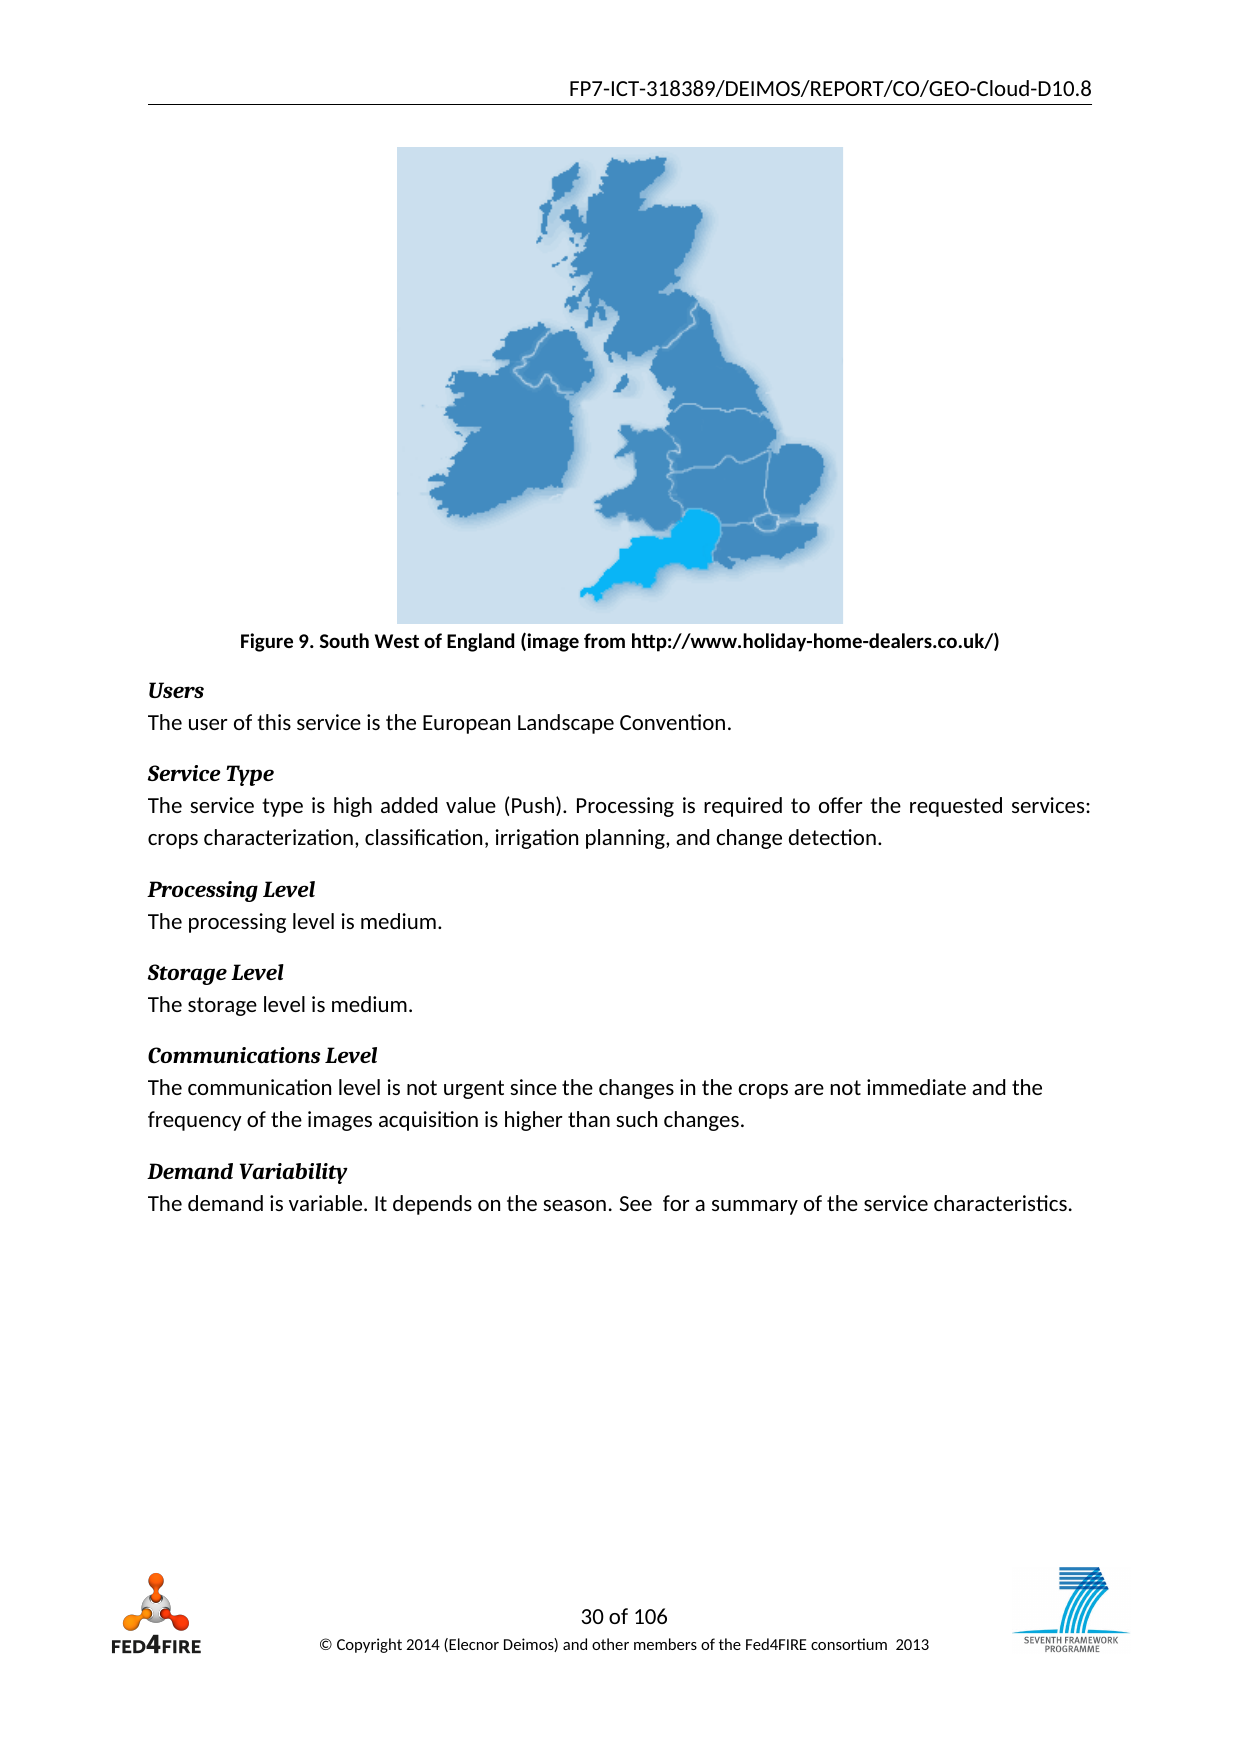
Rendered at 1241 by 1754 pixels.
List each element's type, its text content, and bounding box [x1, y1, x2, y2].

subtitle Users [148, 678, 1092, 704]
text Figure 9. South West of England (image from http://www.holiday-home-dealers.co.uk/) [148, 628, 1092, 653]
subtitle Processing Level [148, 877, 1092, 903]
text The storage level is medium. [148, 990, 1092, 1018]
subtitle Storage Level [148, 960, 1092, 986]
subtitle Demand Variability [148, 1158, 1092, 1185]
text The processing level is medium. [148, 907, 1092, 935]
text The user of this service is the European Landscape Convention. [148, 708, 1092, 736]
text The service type is high added value (Push). Processing is required to offer the requested services: crops characterization, classification, irrigation planning, and change detection. [148, 791, 1092, 852]
subtitle Service Type [148, 761, 1092, 787]
text The demand is variable. It depends on the season. See Table 12 for a summary of the service characteristics. [148, 1189, 1092, 1217]
subtitle Communications Level [148, 1043, 1092, 1069]
text The communication level is not urgent since the changes in the crops are not immediate and the frequency of the images acquisition is higher than such changes. [148, 1073, 1092, 1133]
